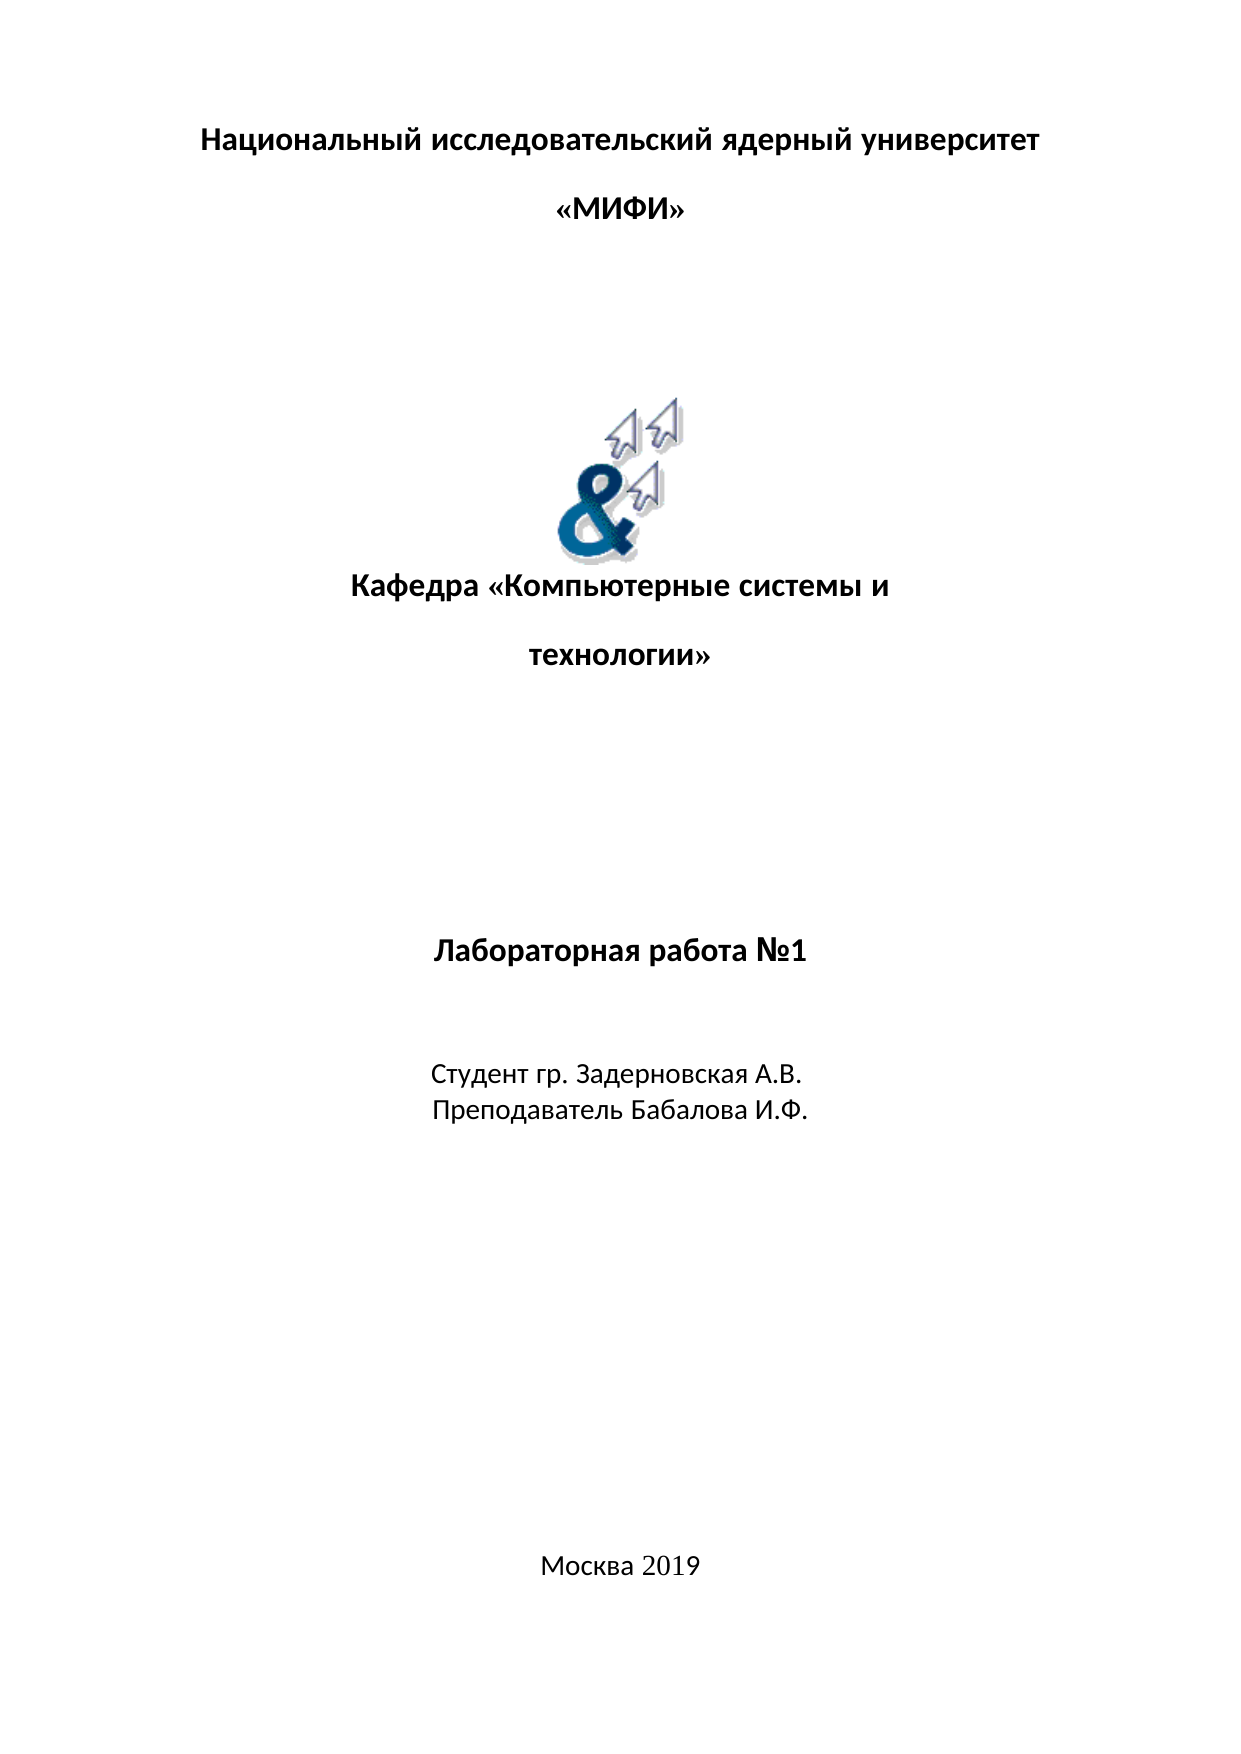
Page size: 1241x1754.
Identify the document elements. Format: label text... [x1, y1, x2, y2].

text «МИФИ» [118, 187, 1122, 228]
text Москва 2019 [118, 1547, 1122, 1583]
text Преподаватель Бабалова И.Ф. [118, 1091, 1122, 1127]
text Национальный исследовательский ядерный университет [118, 118, 1122, 159]
text Кафедра «Компьютерные системы и [118, 564, 1122, 605]
text технологии» [118, 633, 1122, 674]
text Студент гр. Задерновская А.В. [118, 1056, 1122, 1091]
text Лабораторная работа №1 [118, 926, 1122, 972]
